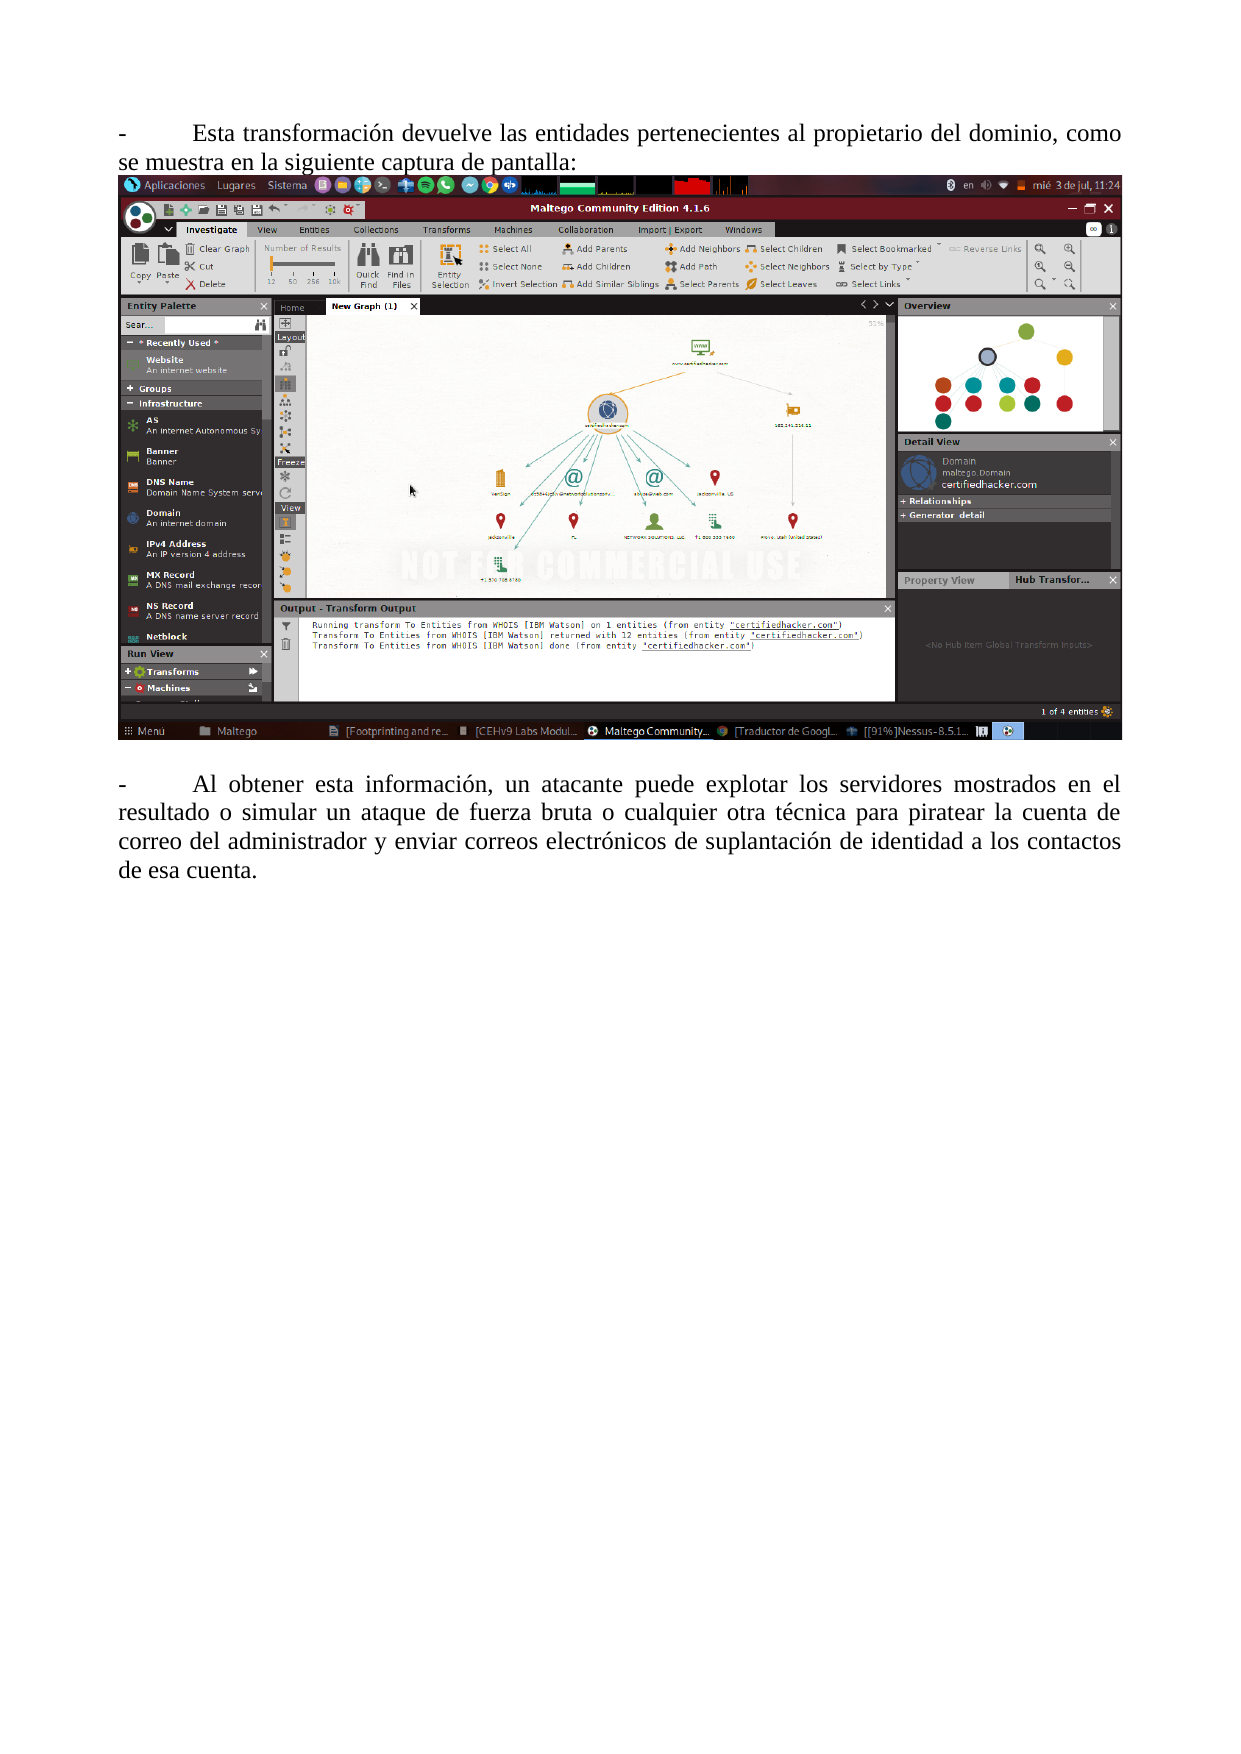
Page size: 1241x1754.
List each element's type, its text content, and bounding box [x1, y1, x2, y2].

picture [118, 175, 1123, 740]
text - Esta transformación devuelve las entidades pertenecientes al propietario del dominio, como se muestra en la siguiente captura de pantalla: [118, 118, 1122, 175]
text - Al obtener esta información, un atacante puede explotar los servidores mostrados en el resultado o simular un ataque de fuerza bruta o cualquier otra técnica para piratear la cuenta de correo del administrador y enviar correos electrónicos de suplantación de identidad a los contactos de esa cuenta. [118, 769, 1122, 884]
